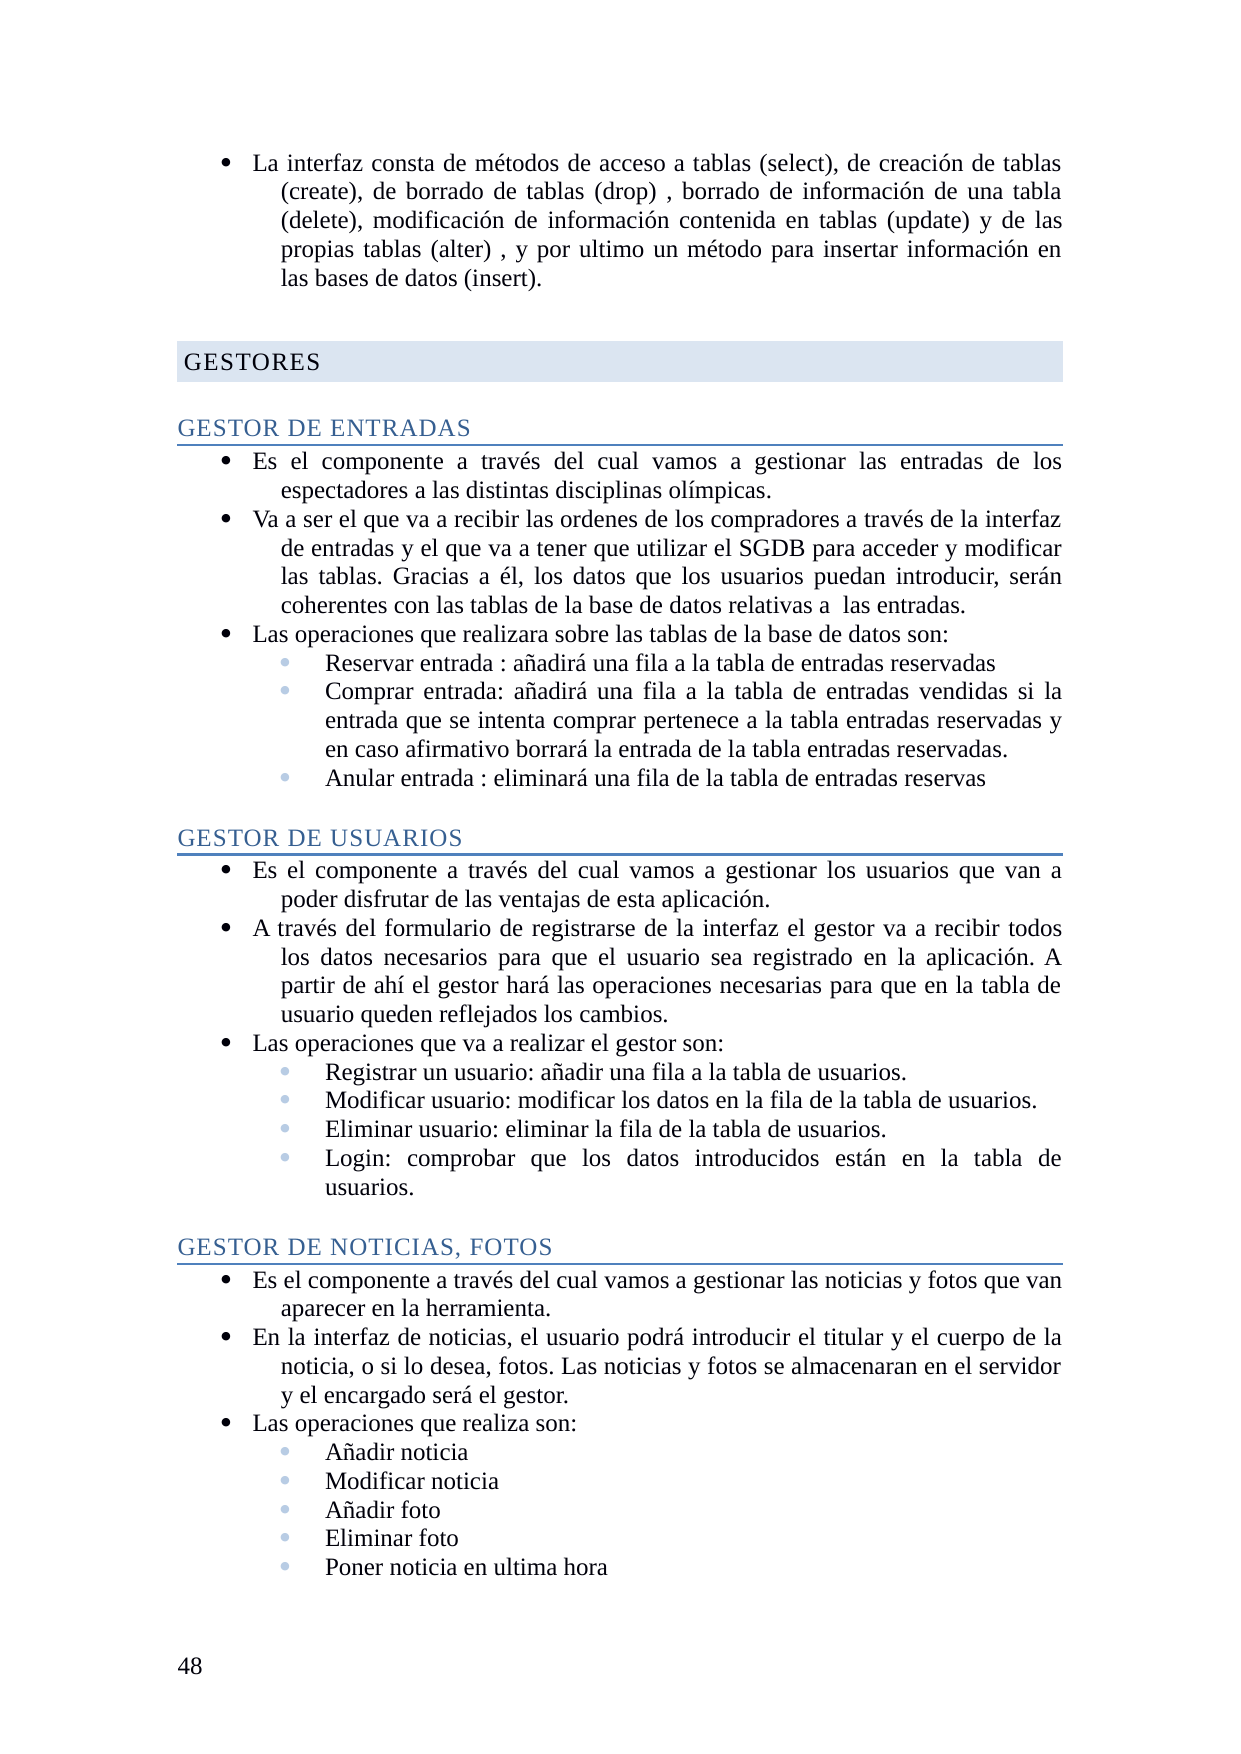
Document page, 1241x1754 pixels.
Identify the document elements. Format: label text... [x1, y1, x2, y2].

list Comprar entrada: añadirá una fila a la tabla de entradas vendidas si la entrada que se intenta comprar pertenece a la tabla entradas reservadas y en caso afirmativo borrará la entrada de la tabla entradas reservadas. [281, 676, 1063, 763]
list Registrar un usuario: añadir una fila a la tabla de usuarios. [281, 1057, 1063, 1086]
list Las operaciones que va a realizar el gestor son: [222, 1028, 1063, 1057]
list Eliminar foto [281, 1523, 1063, 1552]
list Reservar entrada : añadirá una fila a la tabla de entradas reservadas [281, 648, 1063, 676]
list Login: comprobar que los datos introducidos están en la tabla de usuarios. [281, 1143, 1063, 1201]
list Las operaciones que realiza son: [222, 1408, 1063, 1437]
list Va a ser el que va a recibir las ordenes de los compradores a través de la interfaz de entradas y el que va a tener que utilizar el SGDB para acceder y modificar las tablas. Gracias a él, los datos que los usuarios puedan introducir, serán coherentes con las tablas de la base de datos relativas a las entradas. [222, 504, 1063, 619]
list Añadir foto [281, 1495, 1063, 1523]
subtitle GESTOR DE NOTICIAS, FOTOS [177, 1232, 1063, 1263]
subtitle GESTOR DE USUARIOS [177, 823, 1063, 853]
list La interfaz consta de métodos de acceso a tablas (select), de creación de tablas (create), de borrado de tablas (drop) , borrado de información de una tabla (delete), modificación de información contenida en tablas (update) y de las propias tablas (alter) , y por ultimo un método para insertar información en las bases de datos (insert). [222, 148, 1063, 291]
list Es el componente a través del cual vamos a gestionar los usuarios que van a poder disfrutar de las ventajas de esta aplicación. [222, 856, 1063, 913]
list A través del formulario de registrarse de la interfaz el gestor va a recibir todos los datos necesarios para que el usuario sea registrado en la aplicación. A partir de ahí el gestor hará las operaciones necesarias para que en la tabla de usuario queden reflejados los cambios. [222, 913, 1063, 1028]
list En la interfaz de noticias, el usuario podrá introducir el titular y el cuerpo de la noticia, o si lo desea, fotos. Las noticias y fotos se almacenaran en el servidor y el encargado será el gestor. [222, 1322, 1063, 1408]
list Eliminar usuario: eliminar la fila de la tabla de usuarios. [281, 1114, 1063, 1143]
subtitle GESTOR DE ENTRADAS [177, 413, 1063, 444]
list Es el componente a través del cual vamos a gestionar las entradas de los espectadores a las distintas disciplinas olímpicas. [222, 446, 1063, 504]
list Es el componente a través del cual vamos a gestionar las noticias y fotos que van aparecer en la herramienta. [222, 1265, 1063, 1322]
list Añadir noticia [281, 1437, 1063, 1466]
list Modificar noticia [281, 1466, 1063, 1495]
list Modificar usuario: modificar los datos en la fila de la tabla de usuarios. [281, 1086, 1063, 1114]
list Poner noticia en ultima hora [281, 1552, 1063, 1581]
list Las operaciones que realizara sobre las tablas de la base de datos son: [222, 619, 1063, 648]
list Anular entrada : eliminará una fila de la tabla de entradas reservas [281, 763, 1063, 791]
subtitle Gestores [184, 347, 1057, 376]
